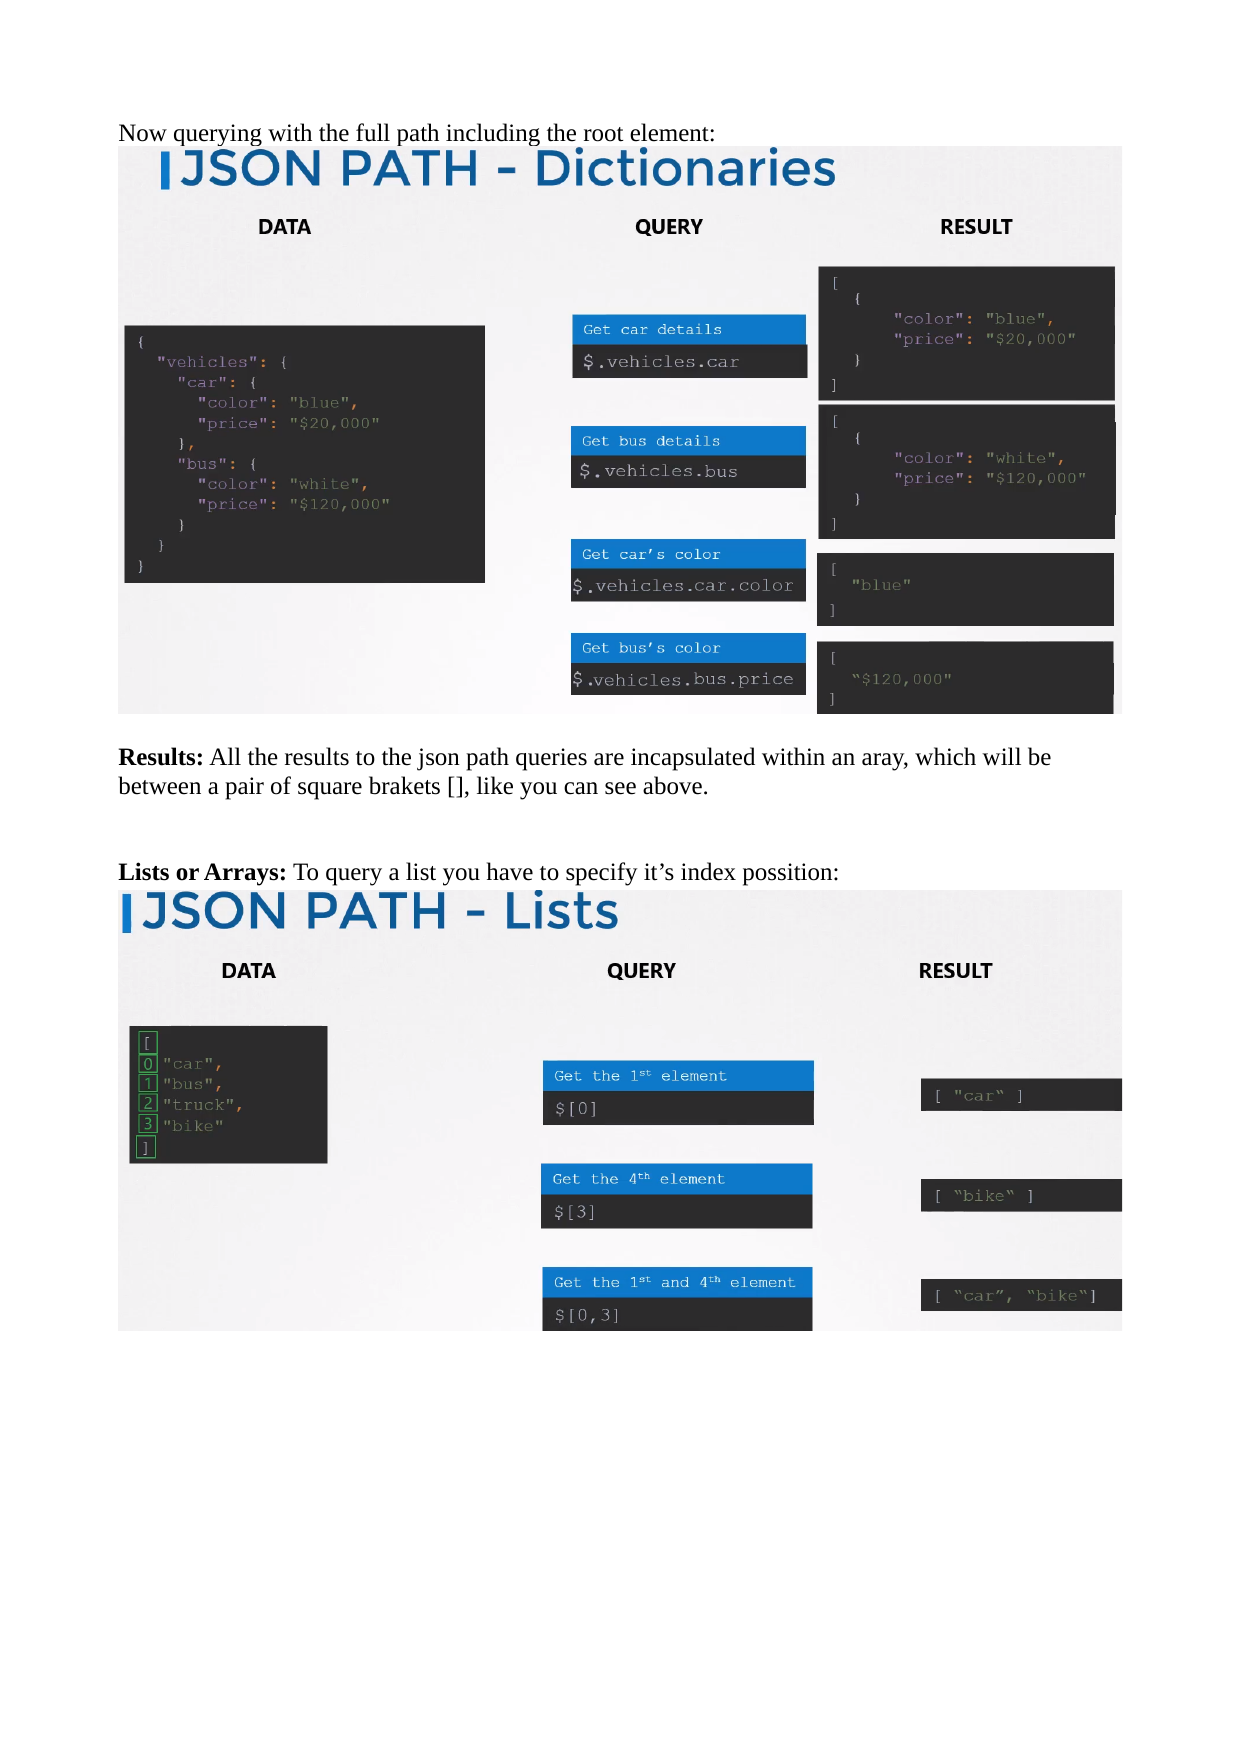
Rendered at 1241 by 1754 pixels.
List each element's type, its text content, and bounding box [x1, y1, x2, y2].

text Results: All the results to the json path queries are incapsulated within an aray, which will be between a pair of square brakets [], like you can see above. [118, 742, 1122, 800]
picture [118, 890, 1123, 1331]
text Lists or Arrays: To query a list you have to specify it’s index possition: [118, 857, 1122, 886]
text Now querying with the full path including the root element: [118, 118, 1122, 146]
picture [118, 146, 1123, 714]
